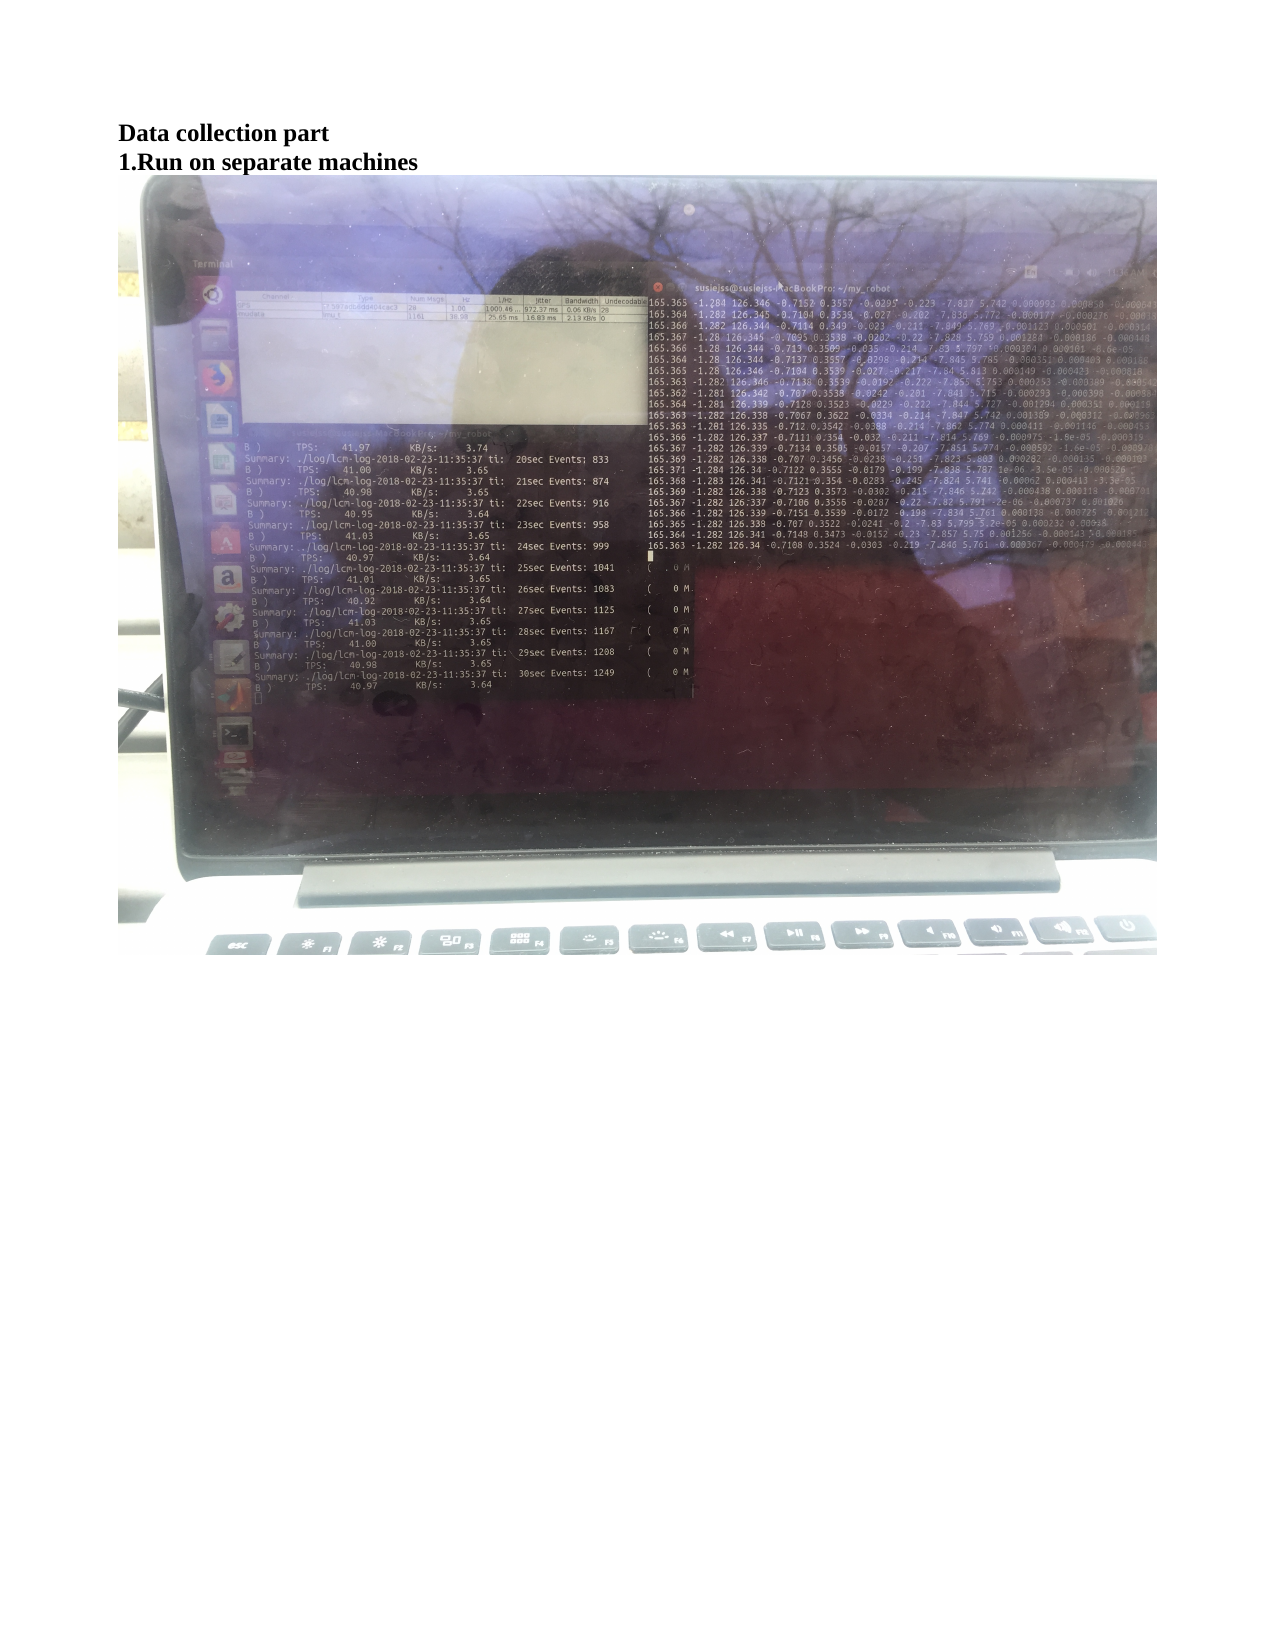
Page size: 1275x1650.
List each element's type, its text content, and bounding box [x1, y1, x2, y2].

text Data collection part [118, 118, 1157, 147]
text 1.Run on separate machines [118, 147, 1157, 175]
picture [118, 175, 1157, 955]
